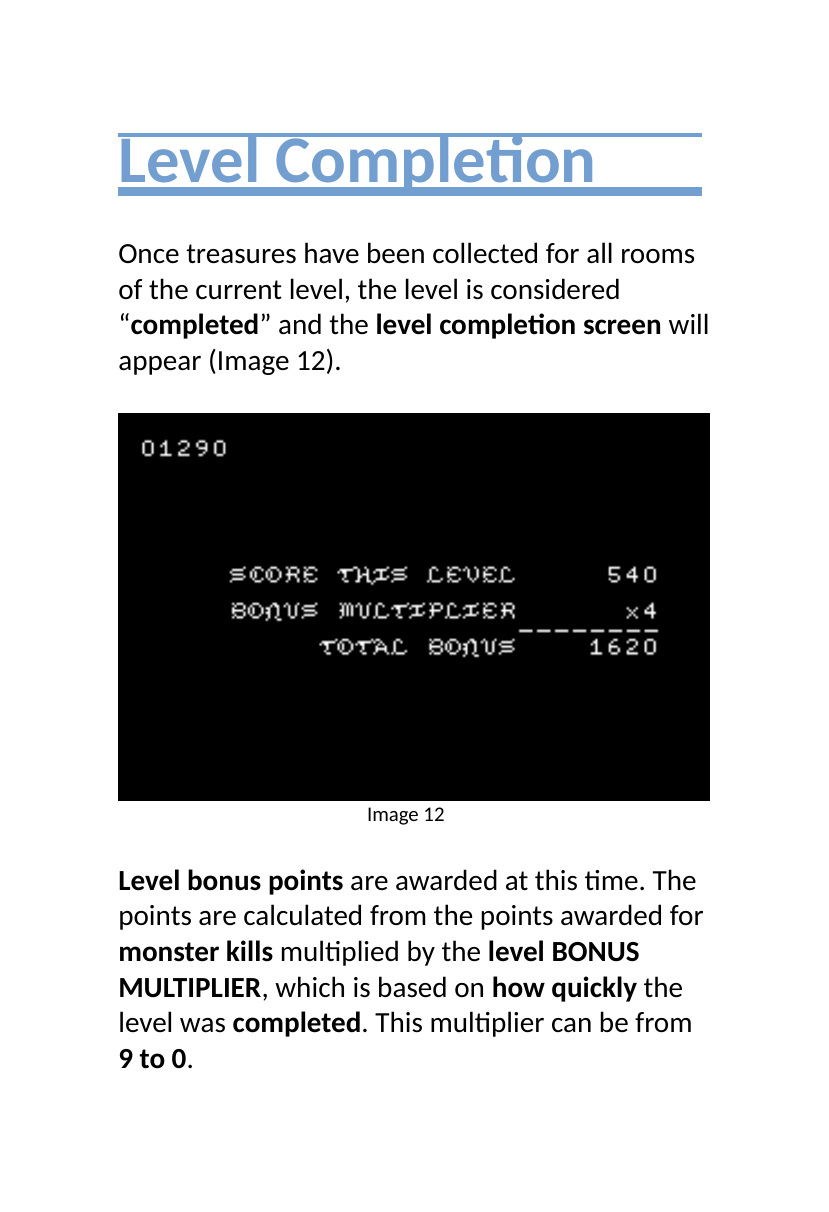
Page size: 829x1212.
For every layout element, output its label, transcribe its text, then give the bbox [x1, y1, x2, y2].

picture [118, 413, 710, 801]
text Level bonus points are awarded at this time. The points are calculated from the points awarded for monster kills multiplied by the level BONUS MULTIPLIER, which is based on how quickly the level was completed. This multiplier can be from 9 to 0. [118, 862, 710, 1076]
text Once treasures have been collected for all rooms of the current level, the level is considered “completed” and the level completion screen will appear (Image 12). [118, 235, 710, 378]
text Level Completion [118, 118, 710, 199]
text Image 12 [118, 801, 710, 826]
